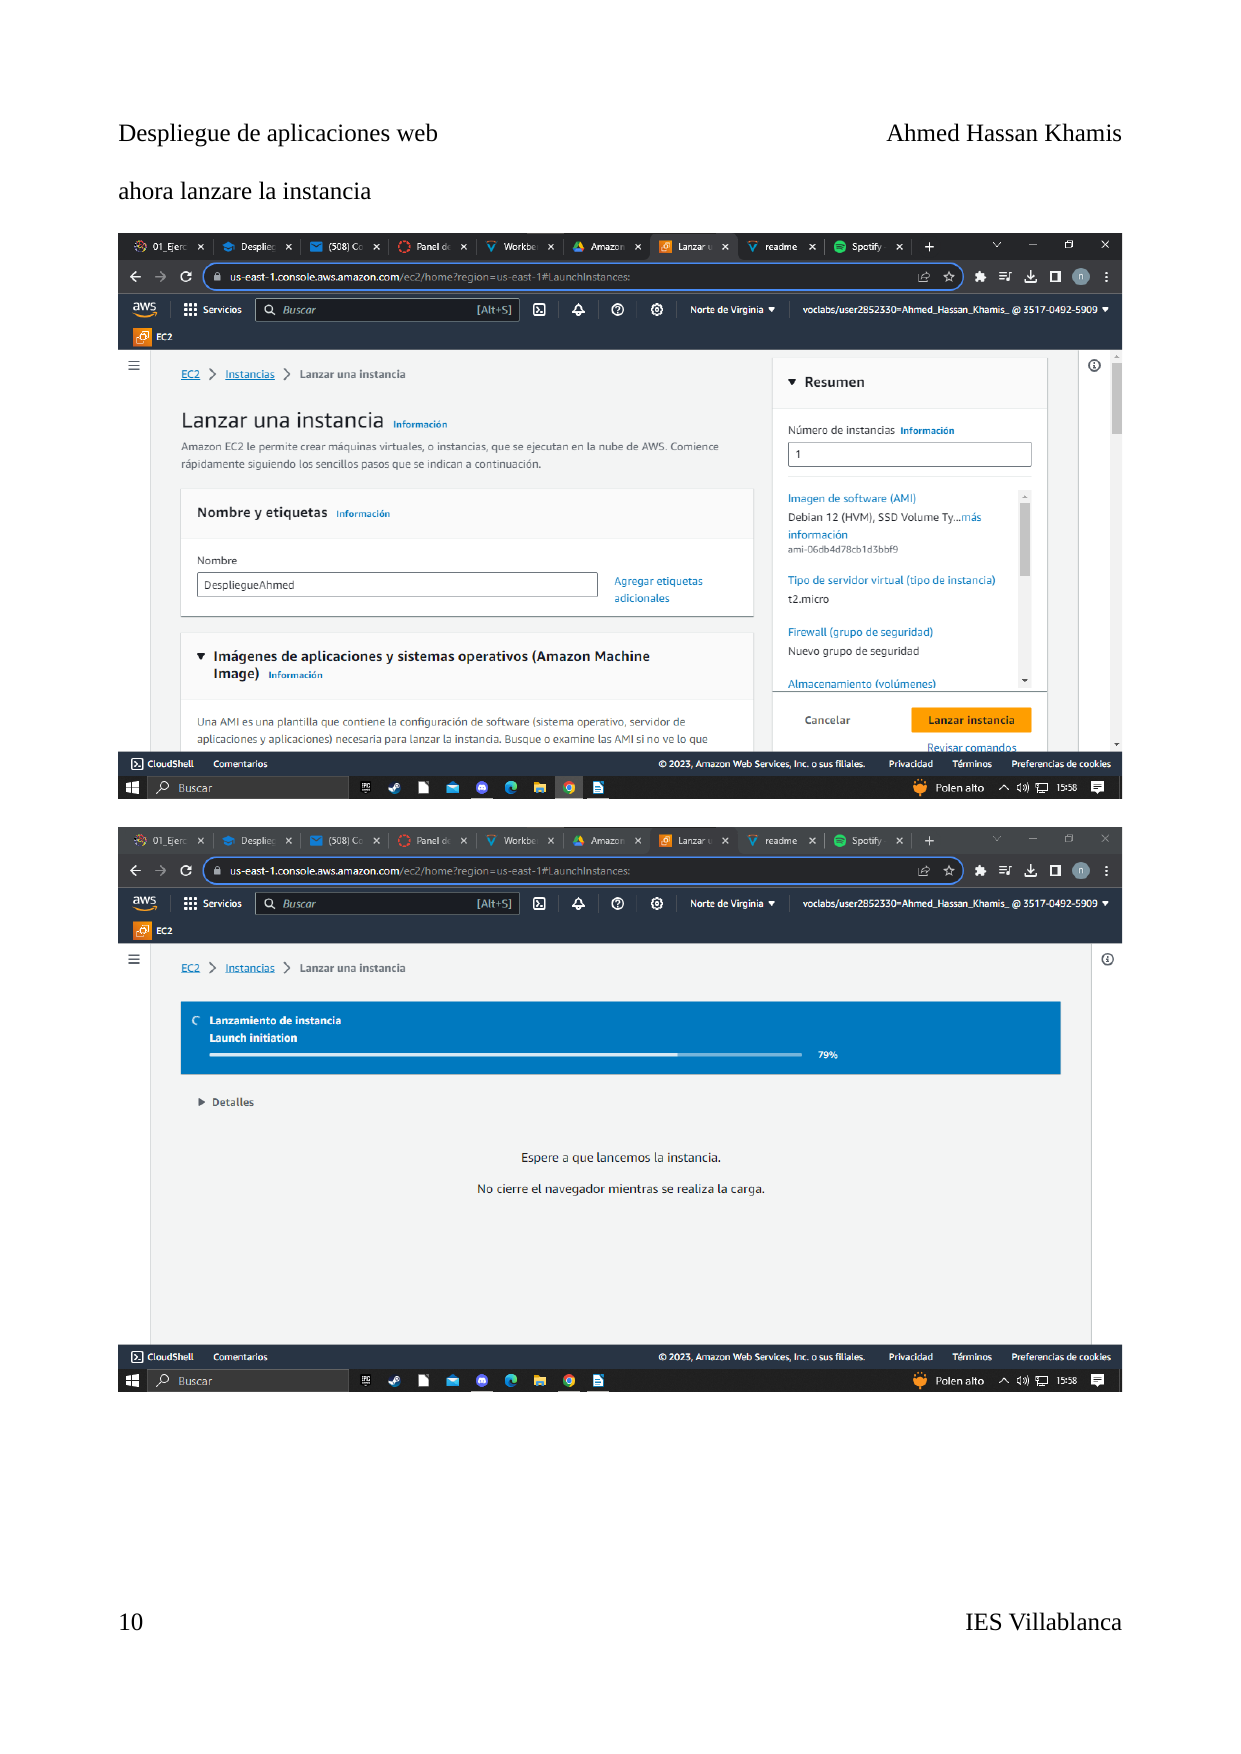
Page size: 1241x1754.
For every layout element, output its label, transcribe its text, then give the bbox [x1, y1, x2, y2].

picture [118, 233, 1123, 799]
picture [118, 827, 1123, 1392]
text ahora lanzare la instancia [118, 176, 1122, 205]
